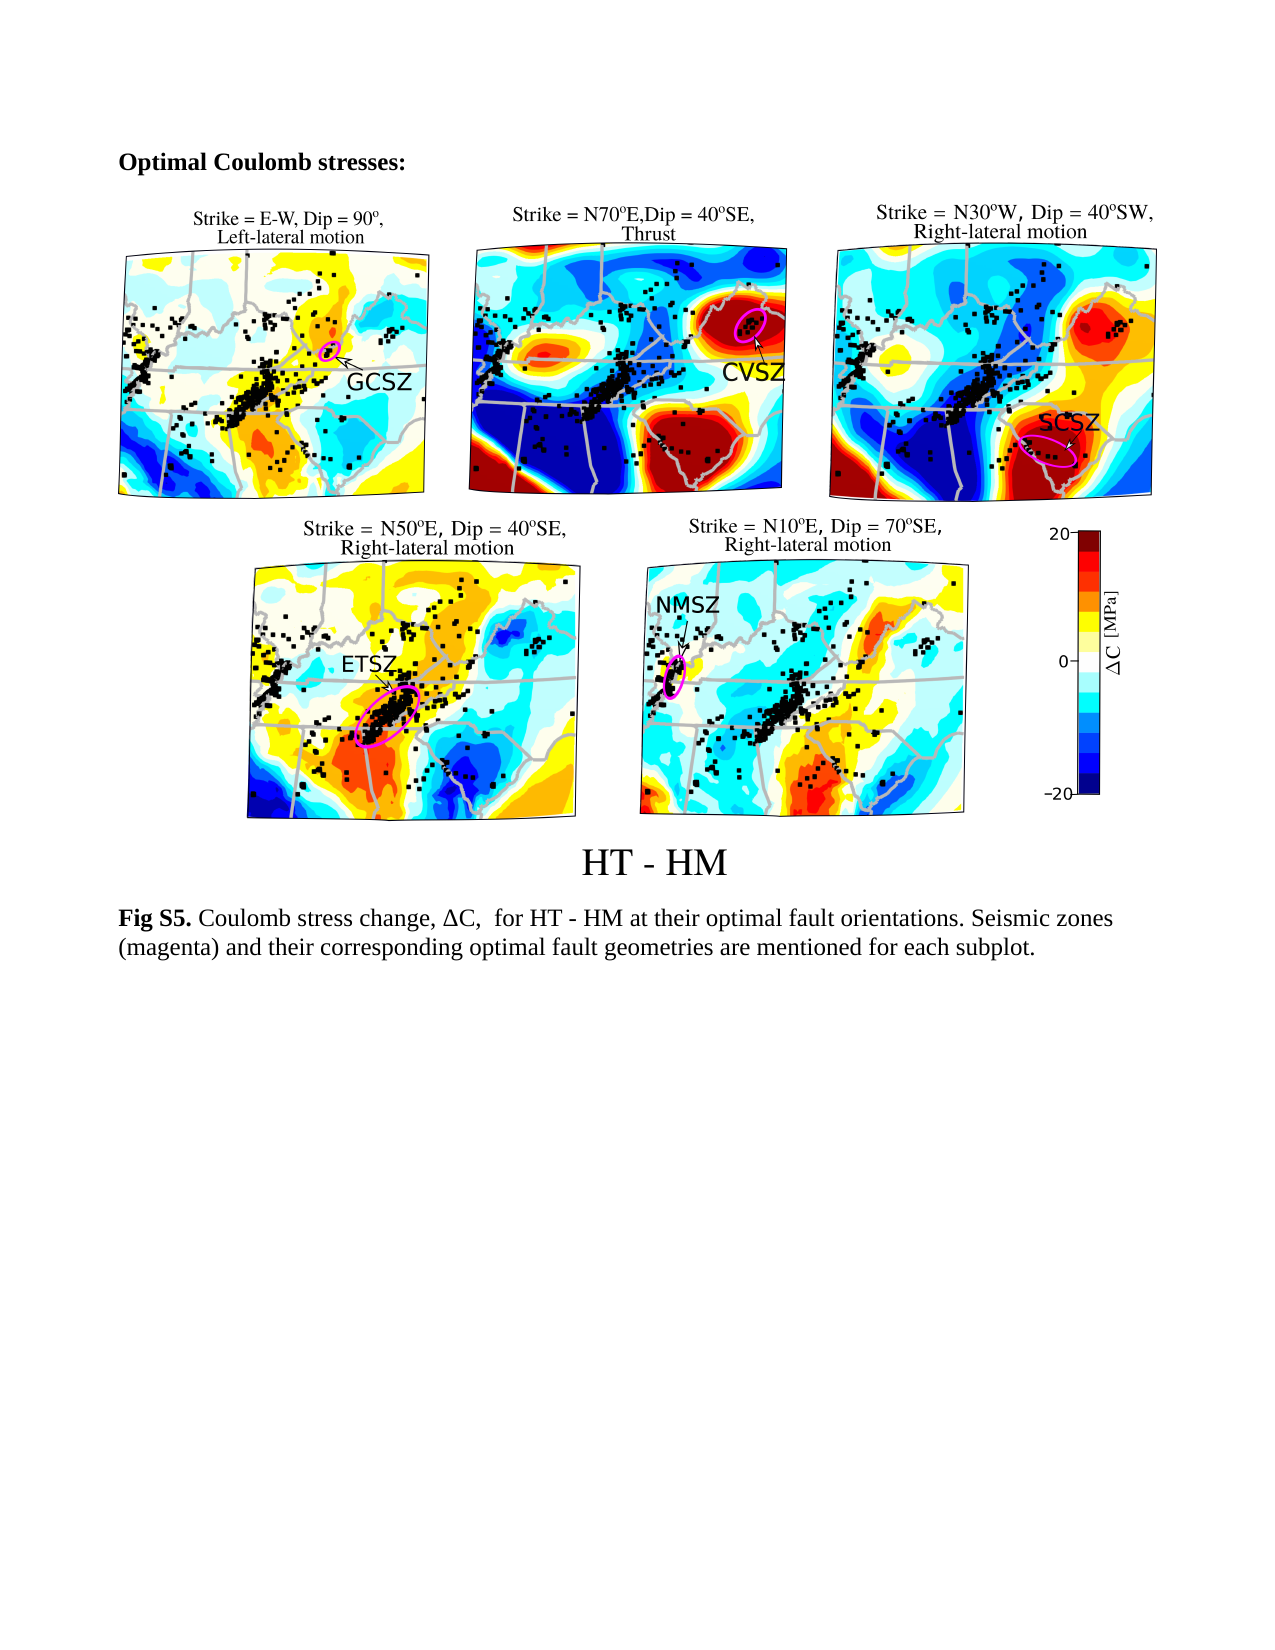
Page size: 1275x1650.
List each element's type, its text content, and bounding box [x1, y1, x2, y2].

picture [118, 204, 1157, 875]
text Fig S5. Coulomb stress change, ΔC, for HT - HM at their optimal fault orientations. Seismic zones (magenta) and their corresponding optimal fault geometries are mentioned for each subplot. [118, 903, 1157, 961]
text Optimal Coulomb stresses: [118, 147, 1157, 176]
